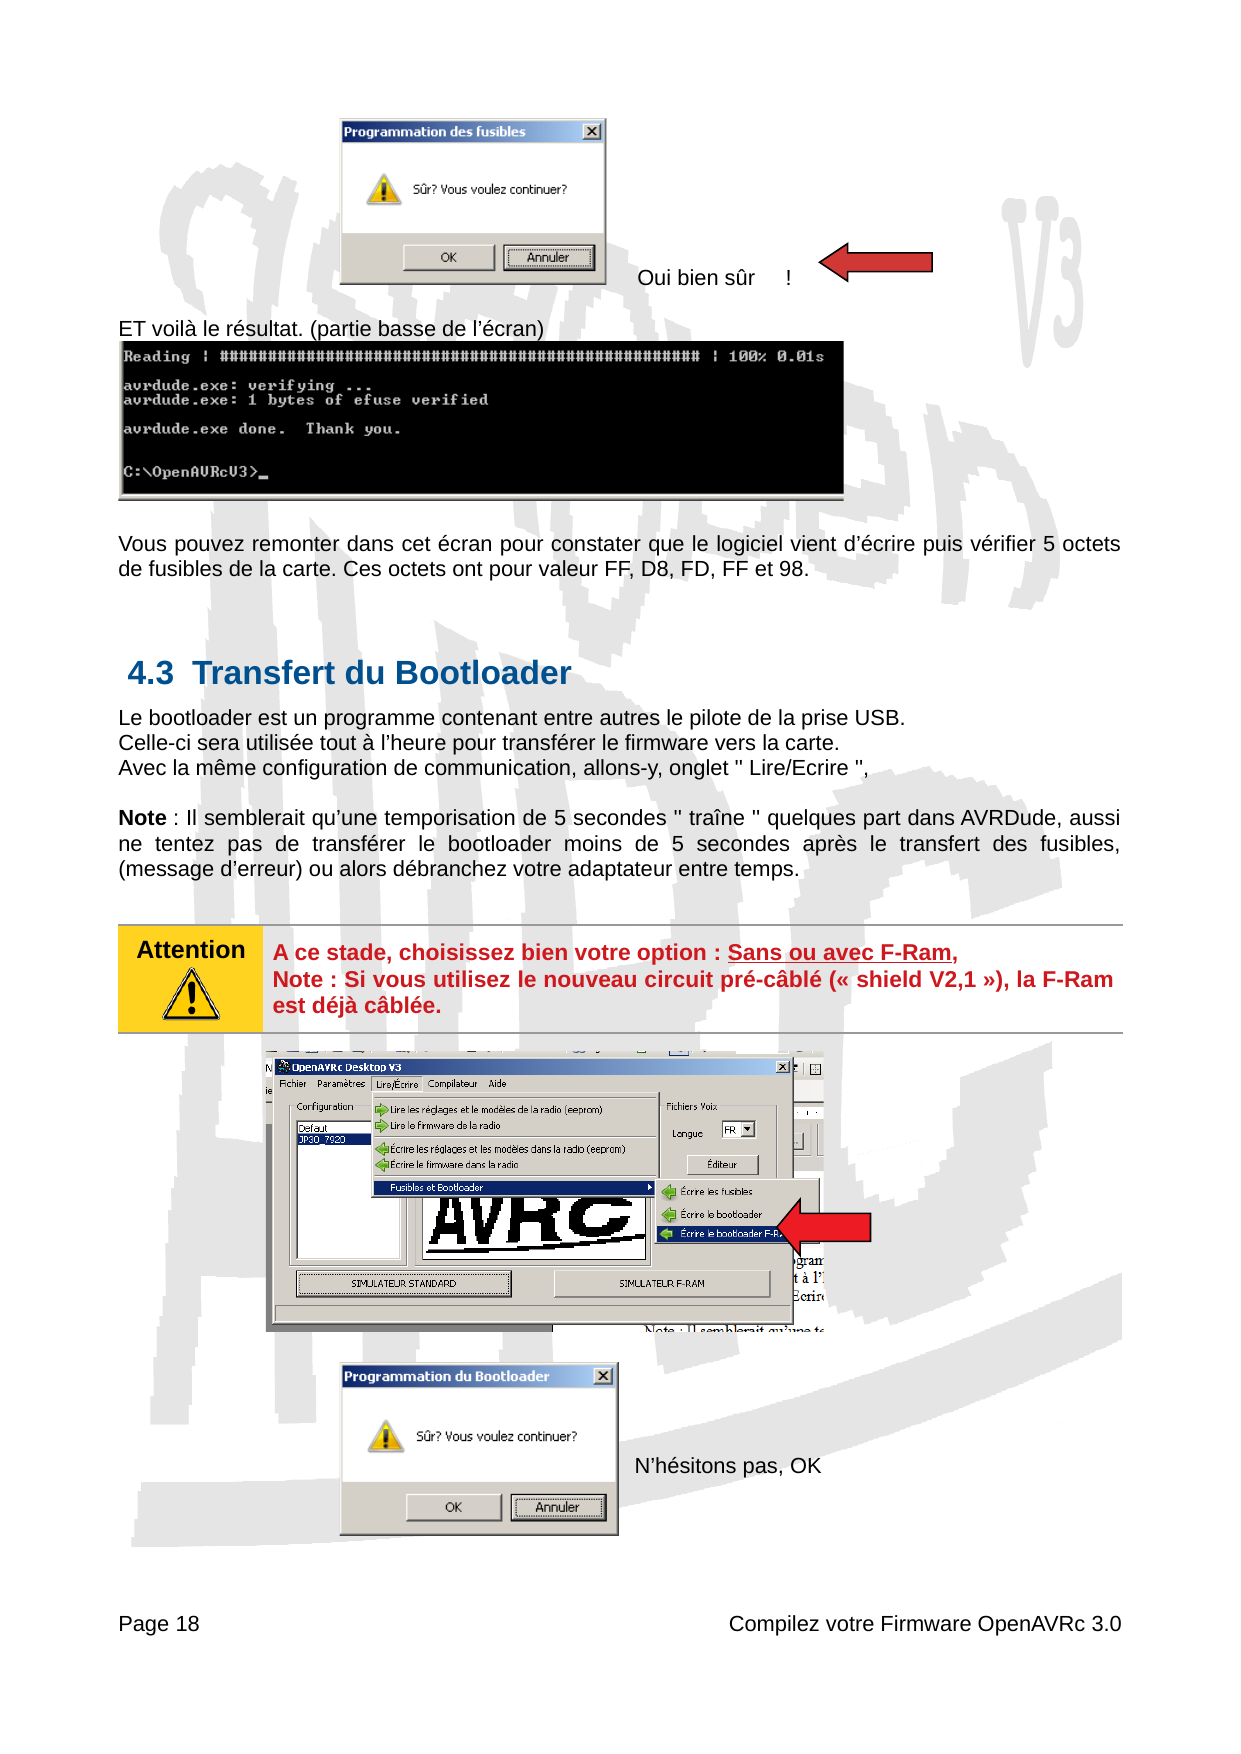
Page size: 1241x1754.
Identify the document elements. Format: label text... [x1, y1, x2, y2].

text Le bootloader est un programme contenant entre autres le pilote de la prise USB. [118, 704, 1122, 729]
table_header A ce stade, choisissez bien votre option : Sans ou avec F-Ram, Note : Si vous utilisez le nouveau circuit pré-câblé (« shield V2,1 »), la F-Ram est déjà câblée. [264, 926, 1122, 1032]
text N’hésitons pas, OK [619, 1362, 1122, 1536]
text Note : Il semblerait qu’une temporisation de 5 secondes '' traîne '' quelques part dans AVRDude, aussi ne tentez pas de transférer le bootloader moins de 5 secondes après le transfert des fusibles, (message d’erreur) ou alors débranchez votre adaptateur entre temps. [118, 805, 1122, 881]
text Vous pouvez remonter dans cet écran pour constater que le logiciel vient d’écrire puis vérifier 5 octets de fusibles de la carte. Ces octets ont pour valeur FF, D8, FD, FF et 98. [118, 530, 1122, 581]
table_header Attention [118, 926, 263, 1032]
picture [339, 118, 607, 285]
text Avec la même configuration de communication, allons-y, onglet '' Lire/Ecrire '', [118, 755, 1122, 780]
text ET voilà le résultat. (partie basse de l’écran) [118, 316, 1122, 341]
picture [158, 963, 224, 1024]
text Oui bien sûr ! [118, 118, 1122, 290]
text Celle-ci sera utilisée tout à l’heure pour transférer le firmware vers la carte. [118, 729, 1122, 755]
text [118, 1362, 339, 1536]
subtitle Transfert du Bootloader [118, 653, 1122, 692]
